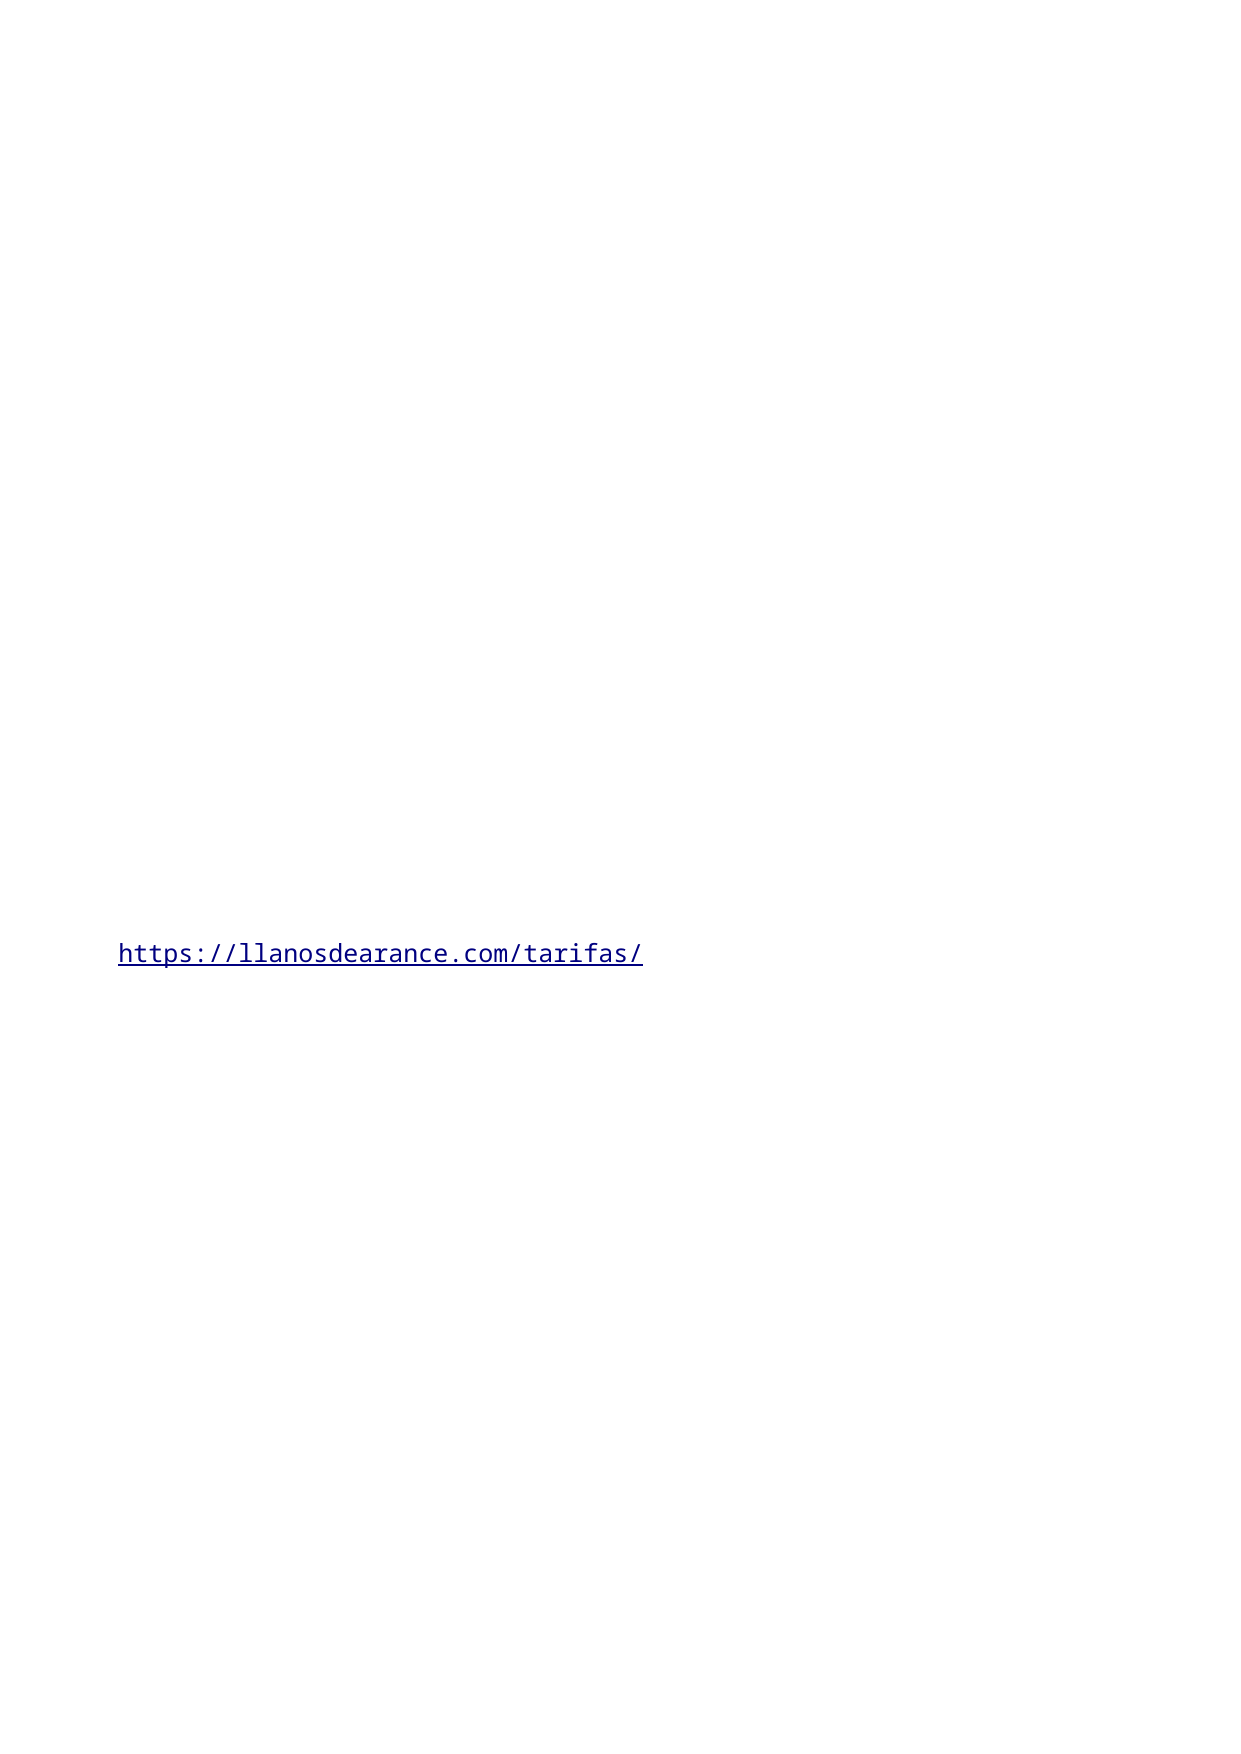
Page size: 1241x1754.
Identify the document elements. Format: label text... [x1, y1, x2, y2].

text https://llanosdearance.com/tarifas/ [118, 936, 1122, 970]
